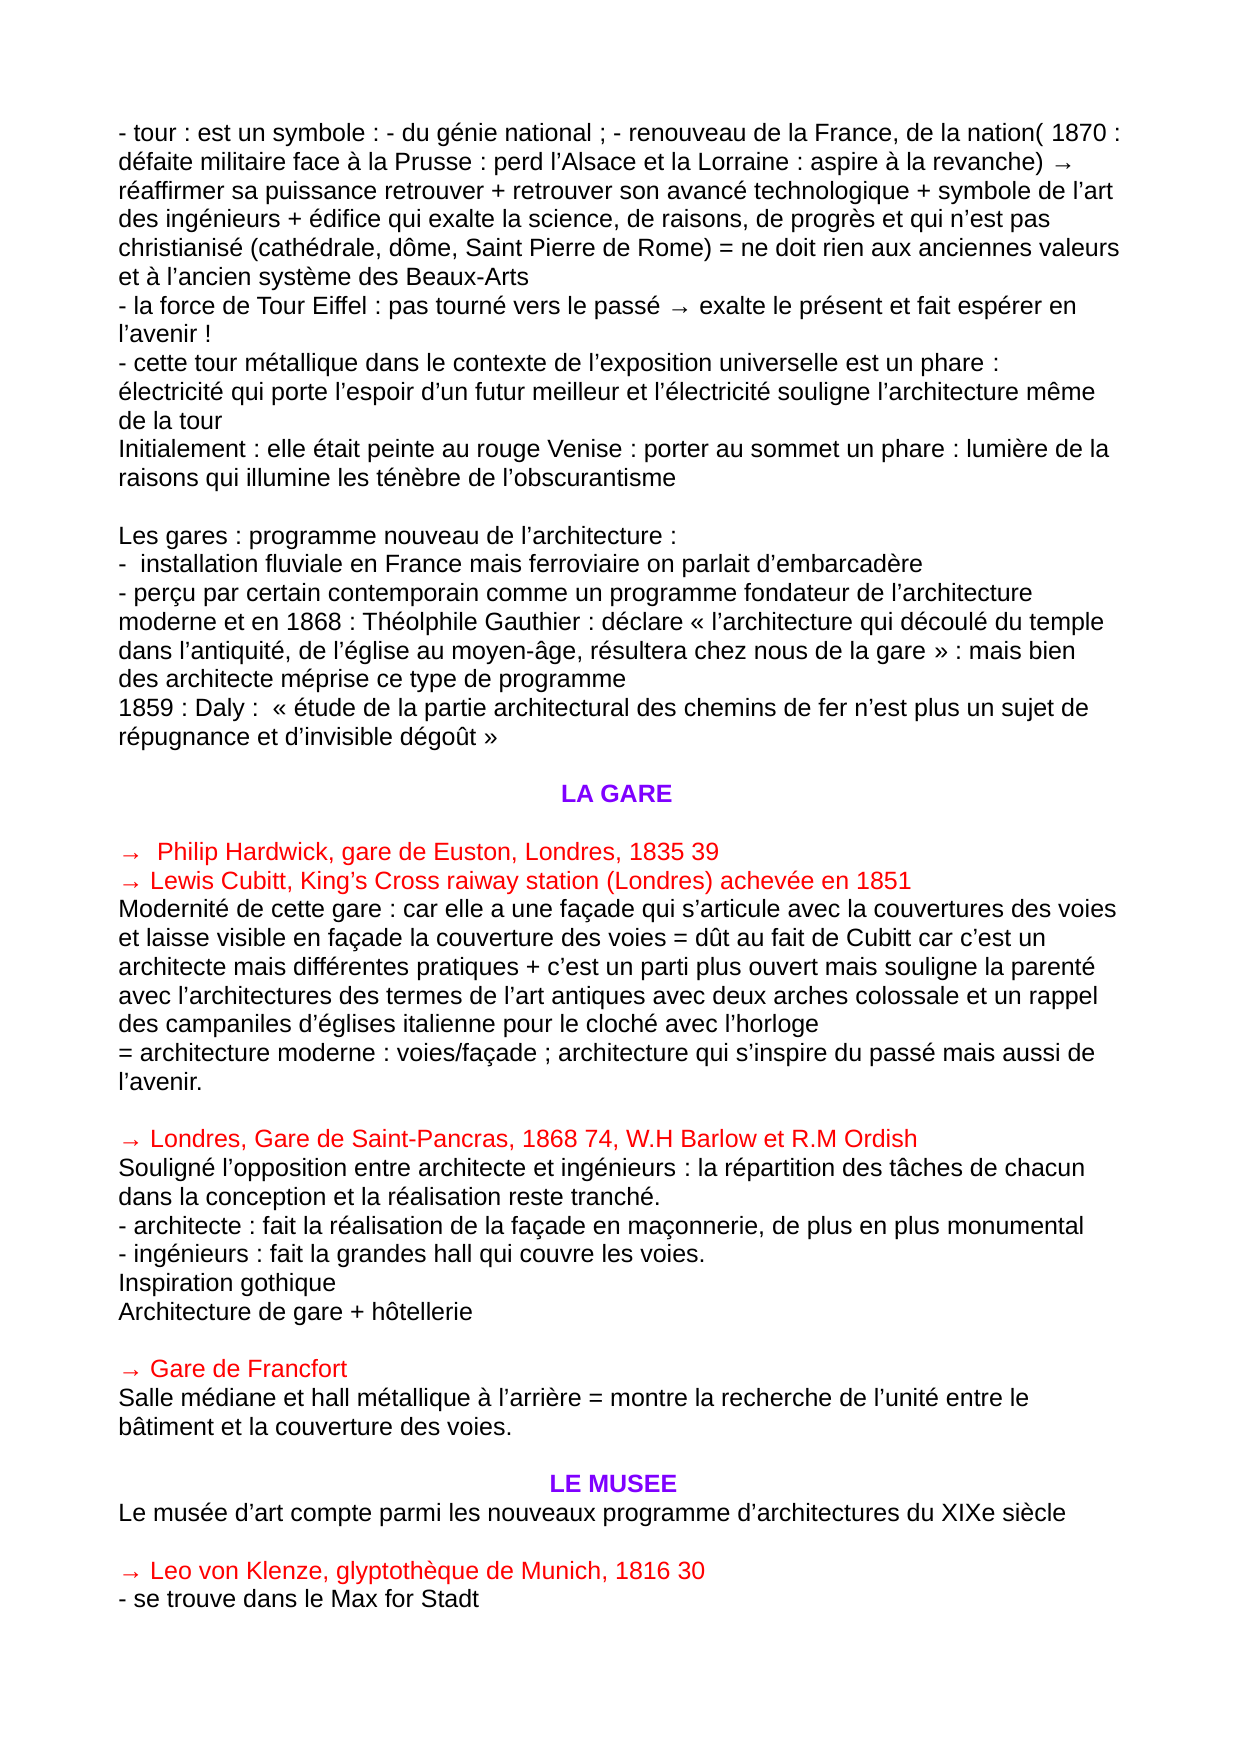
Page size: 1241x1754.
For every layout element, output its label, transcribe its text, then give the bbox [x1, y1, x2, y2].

text - la force de Tour Eiffel : pas tourné vers le passé → exalte le présent et fait espérer en l’avenir ! [118, 291, 1122, 348]
text Initialement : elle était peinte au rouge Venise : porter au sommet un phare : lumière de la raisons qui illumine les ténèbre de l’obscurantisme [118, 434, 1122, 492]
text Modernité de cette gare : car elle a une façade qui s’articule avec la couvertures des voies et laisse visible en façade la couverture des voies = dût au fait de Cubitt car c’est un architecte mais différentes pratiques + c’est un parti plus ouvert mais souligne la parenté avec l’architectures des termes de l’art antiques avec deux arches colossale et un rappel des campaniles d’églises italienne pour le cloché avec l’horloge [118, 894, 1122, 1038]
text Souligné l’opposition entre architecte et ingénieurs : la répartition des tâches de chacun dans la conception et la réalisation reste tranché. [118, 1153, 1122, 1211]
text → Lewis Cubitt, King’s Cross raiway station (Londres) achevée en 1851 [118, 866, 1122, 894]
text Inspiration gothique [118, 1268, 1122, 1297]
text LA GARE [118, 779, 1122, 808]
text LE MUSEE [118, 1469, 1122, 1498]
text - installation fluviale en France mais ferroviaire on parlait d’embarcadère [118, 549, 1122, 578]
text - tour : est un symbole : - du génie national ; - renouveau de la France, de la nation( 1870 : défaite militaire face à la Prusse : perd l’Alsace et la Lorraine : aspire à la revanche) → réaffirmer sa puissance retrouver + retrouver son avancé technologique + symbole de l’art des ingénieurs + édifice qui exalte la science, de raisons, de progrès et qui n’est pas christianisé (cathédrale, dôme, Saint Pierre de Rome) = ne doit rien aux anciennes valeurs et à l’ancien système des Beaux-Arts [118, 118, 1122, 291]
text Le musée d’art compte parmi les nouveaux programme d’architectures du XIXe siècle [118, 1498, 1122, 1527]
text - se trouve dans le Max for Stadt [118, 1584, 1122, 1613]
text → Philip Hardwick, gare de Euston, Londres, 1835 39 [118, 837, 1122, 866]
text → Gare de Francfort [118, 1354, 1122, 1383]
text Architecture de gare + hôtellerie [118, 1297, 1122, 1326]
text - cette tour métallique dans le contexte de l’exposition universelle est un phare : électricité qui porte l’espoir d’un futur meilleur et l’électricité souligne l’architecture même de la tour [118, 348, 1122, 434]
text Les gares : programme nouveau de l’architecture : [118, 521, 1122, 549]
text - ingénieurs : fait la grandes hall qui couvre les voies. [118, 1239, 1122, 1268]
text → Leo von Klenze, glyptothèque de Munich, 1816 30 [118, 1556, 1122, 1584]
text - architecte : fait la réalisation de la façade en maçonnerie, de plus en plus monumental [118, 1211, 1122, 1239]
text 1859 : Daly : « étude de la partie architectural des chemins de fer n’est plus un sujet de répugnance et d’invisible dégoût » [118, 693, 1122, 751]
text Salle médiane et hall métallique à l’arrière = montre la recherche de l’unité entre le bâtiment et la couverture des voies. [118, 1383, 1122, 1441]
text → Londres, Gare de Saint-Pancras, 1868 74, W.H Barlow et R.M Ordish [118, 1124, 1122, 1153]
text - perçu par certain contemporain comme un programme fondateur de l’architecture moderne et en 1868 : Théolphile Gauthier : déclare « l’architecture qui découlé du temple dans l’antiquité, de l’église au moyen-âge, résultera chez nous de la gare » : mais bien des architecte méprise ce type de programme [118, 578, 1122, 693]
text = architecture moderne : voies/façade ; architecture qui s’inspire du passé mais aussi de l’avenir. [118, 1038, 1122, 1096]
